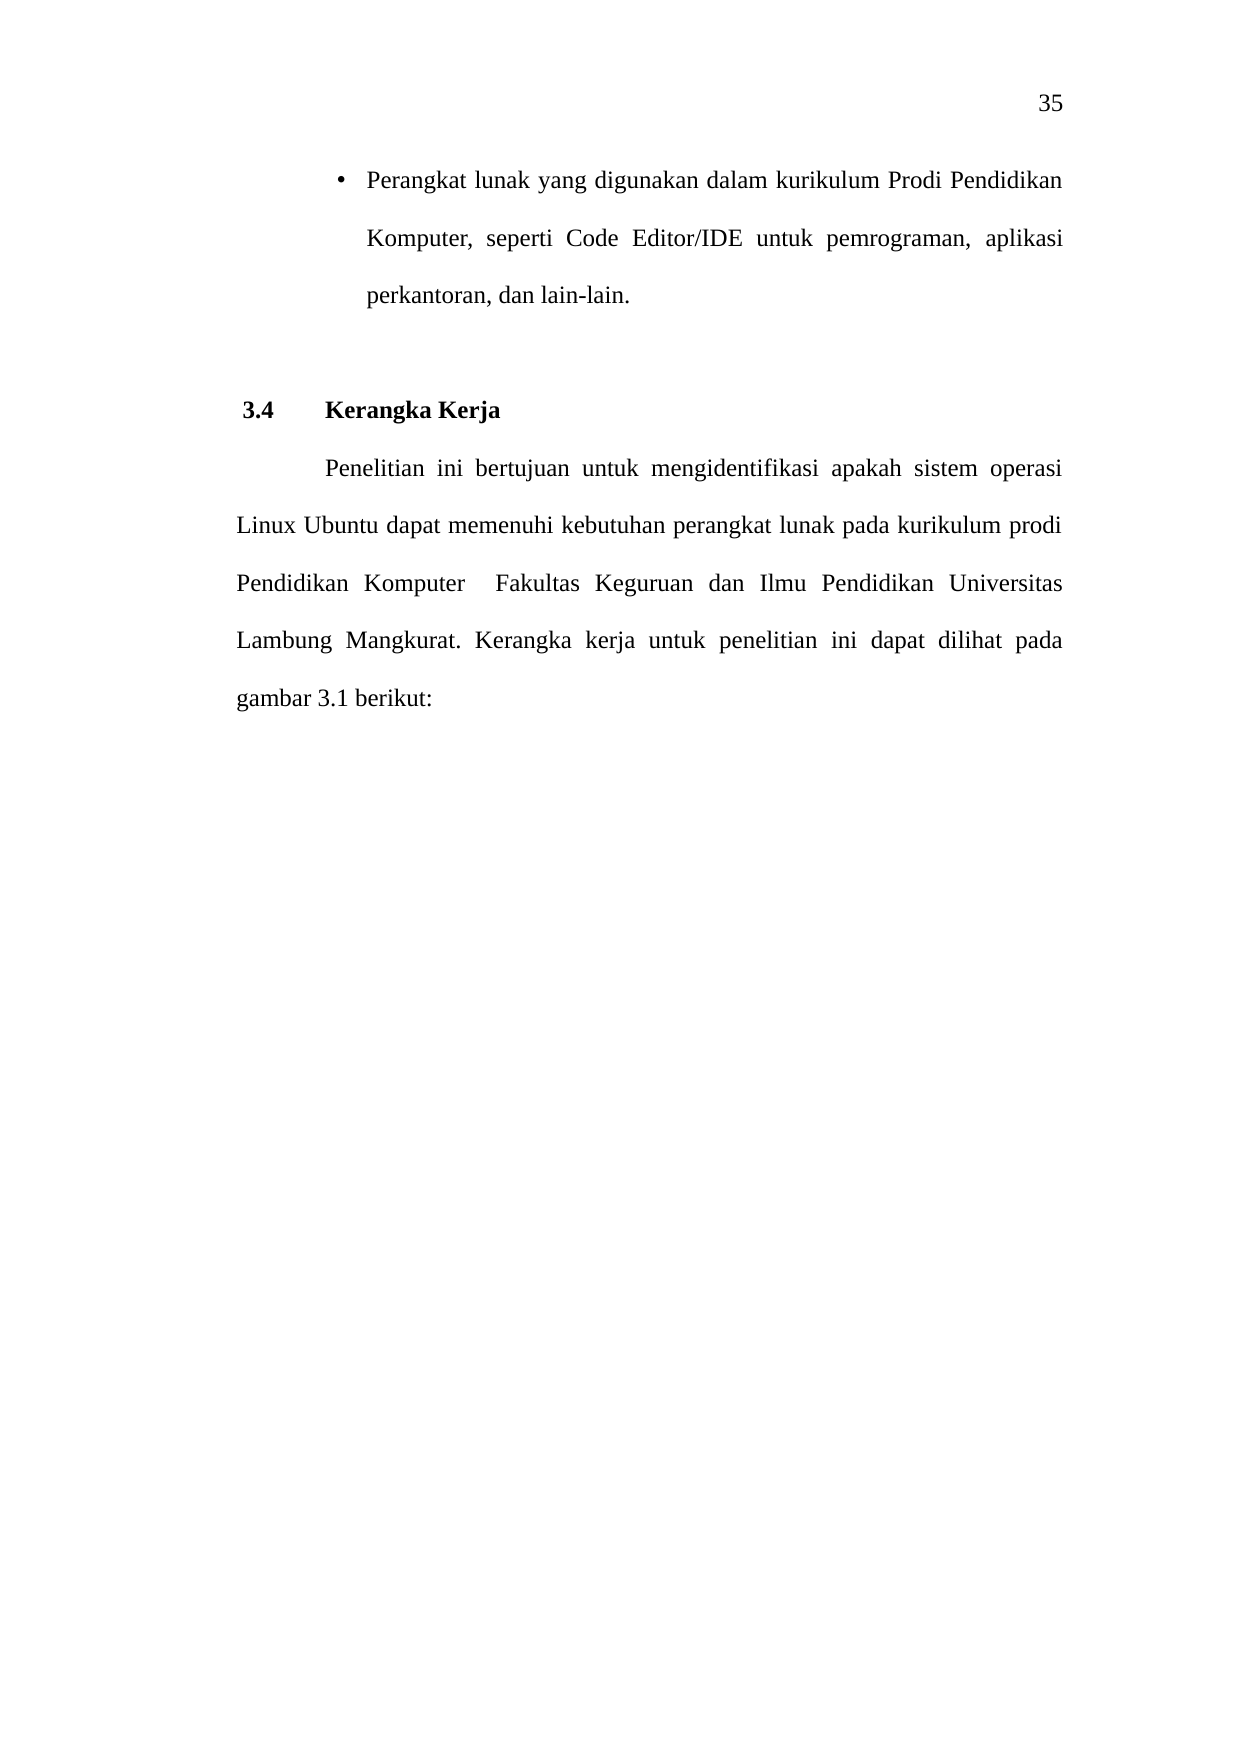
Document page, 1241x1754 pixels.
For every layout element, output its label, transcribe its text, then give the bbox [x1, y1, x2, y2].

list Perangkat lunak yang digunakan dalam kurikulum Prodi Pendidikan Komputer, seperti Code Editor/IDE untuk pemrograman, aplikasi perkantoran, dan lain-lain. [337, 165, 1063, 309]
subtitle Kerangka Kerja [236, 395, 1063, 424]
text Penelitian ini bertujuan untuk mengidentifikasi apakah sistem operasi Linux Ubuntu dapat memenuhi kebutuhan perangkat lunak pada kurikulum prodi Pendidikan Komputer Fakultas Keguruan dan Ilmu Pendidikan Universitas Lambung Mangkurat. Kerangka kerja untuk penelitian ini dapat dilihat pada gambar 3.1 berikut: [236, 453, 1063, 712]
